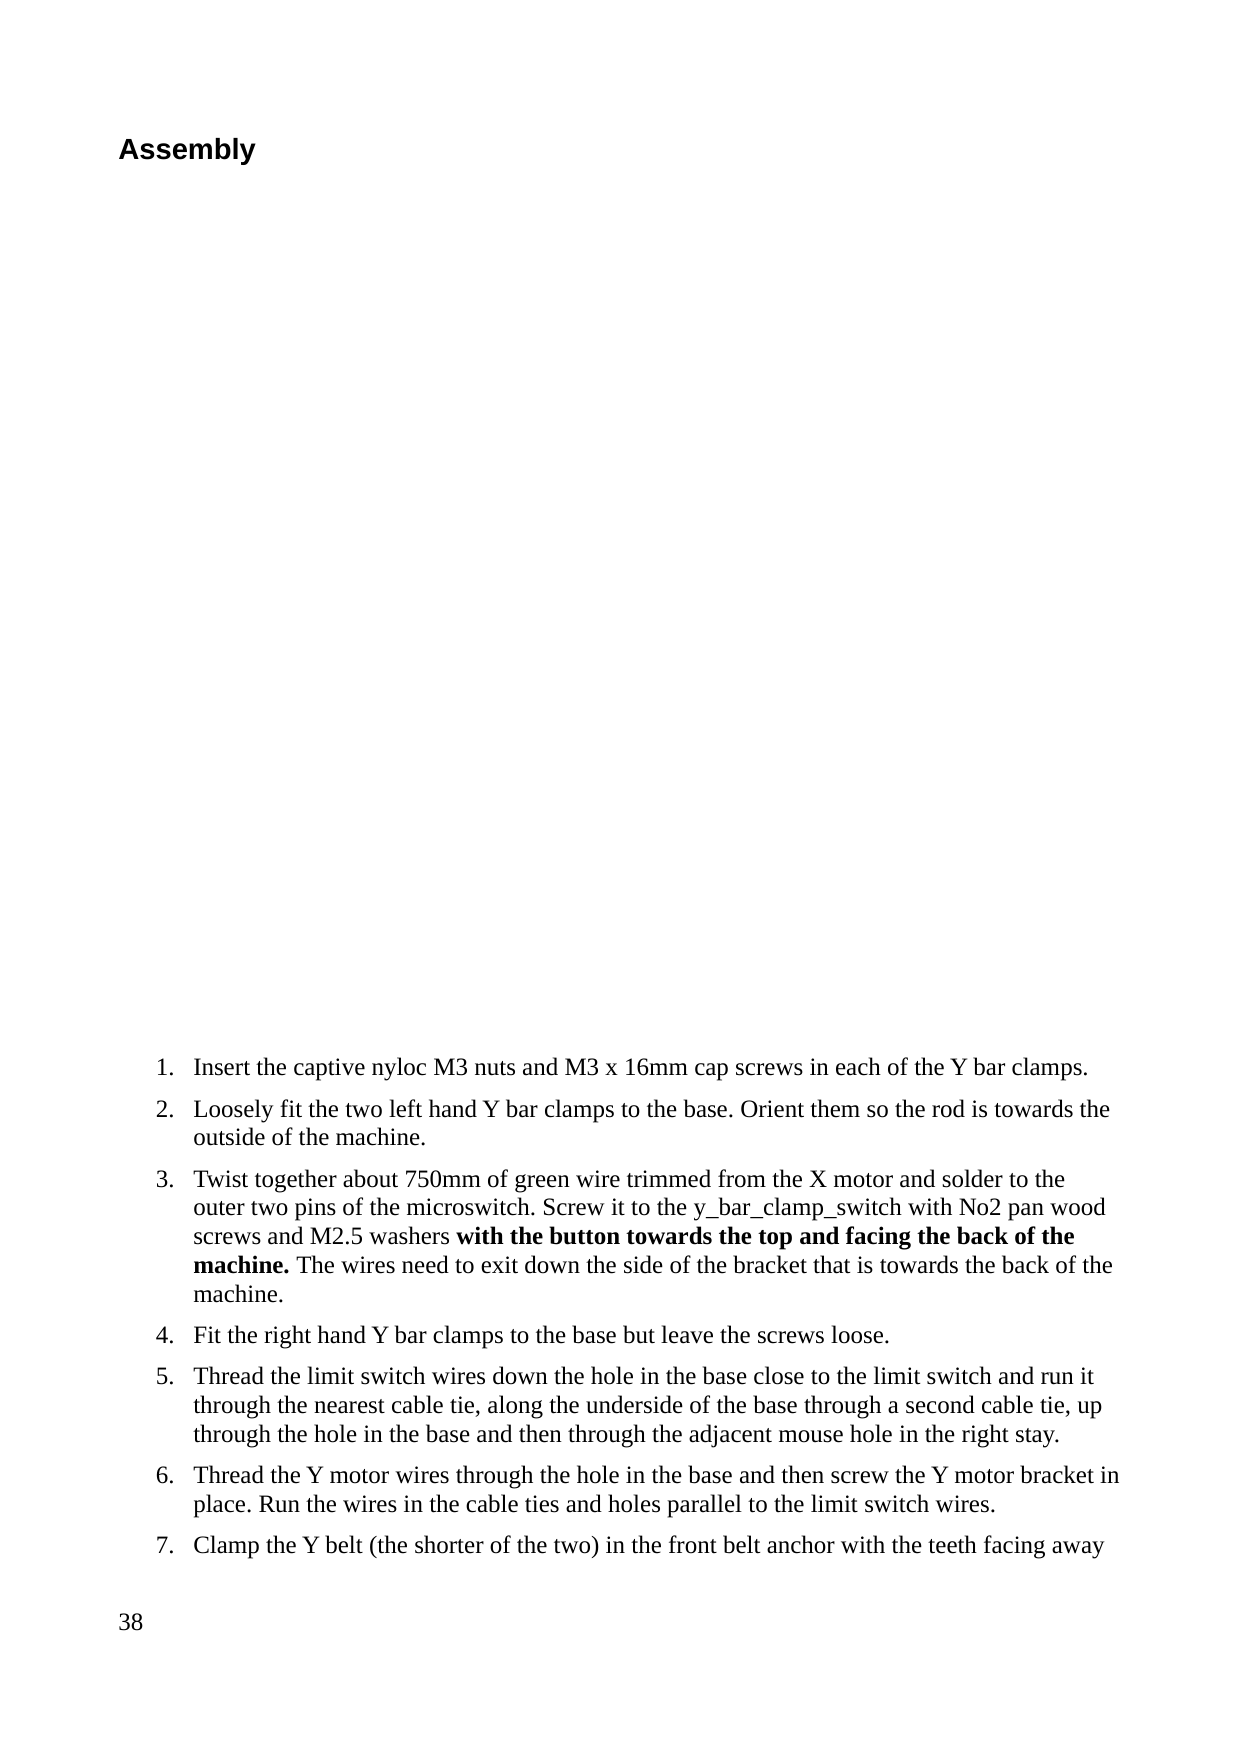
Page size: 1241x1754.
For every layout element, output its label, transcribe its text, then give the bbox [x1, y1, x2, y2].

list Twist together about 750mm of green wire trimmed from the X motor and solder to the outer two pins of the microswitch. Screw it to the y_bar_clamp_switch with No2 pan wood screws and M2.5 washers with the button towards the top and facing the back of the machine. The wires need to exit down the side of the bracket that is towards the back of the machine. [156, 1164, 1122, 1307]
list Fit the right hand Y bar clamps to the base but leave the screws loose. [156, 1320, 1122, 1349]
list Loosely fit the two left hand Y bar clamps to the base. Orient them so the rod is towards the outside of the machine. [156, 1094, 1122, 1151]
list Clamp the Y belt (the shorter of the two) in the front belt anchor with the teeth facing away [156, 1530, 1122, 1559]
list Insert the captive nyloc M3 nuts and M3 x 16mm cap screws in each of the Y bar clamps. [156, 1052, 1122, 1081]
list Thread the Y motor wires through the hole in the base and then screw the Y motor bracket in place. Run the wires in the cable ties and holes parallel to the limit switch wires. [156, 1460, 1122, 1517]
list Thread the limit switch wires down the hole in the base close to the limit switch and run it through the nearest cable tie, along the underside of the base through a second cable tie, up through the hole in the base and then through the adjacent mouse hole in the right stay. [156, 1361, 1122, 1447]
subtitle Assembly [118, 132, 1122, 165]
